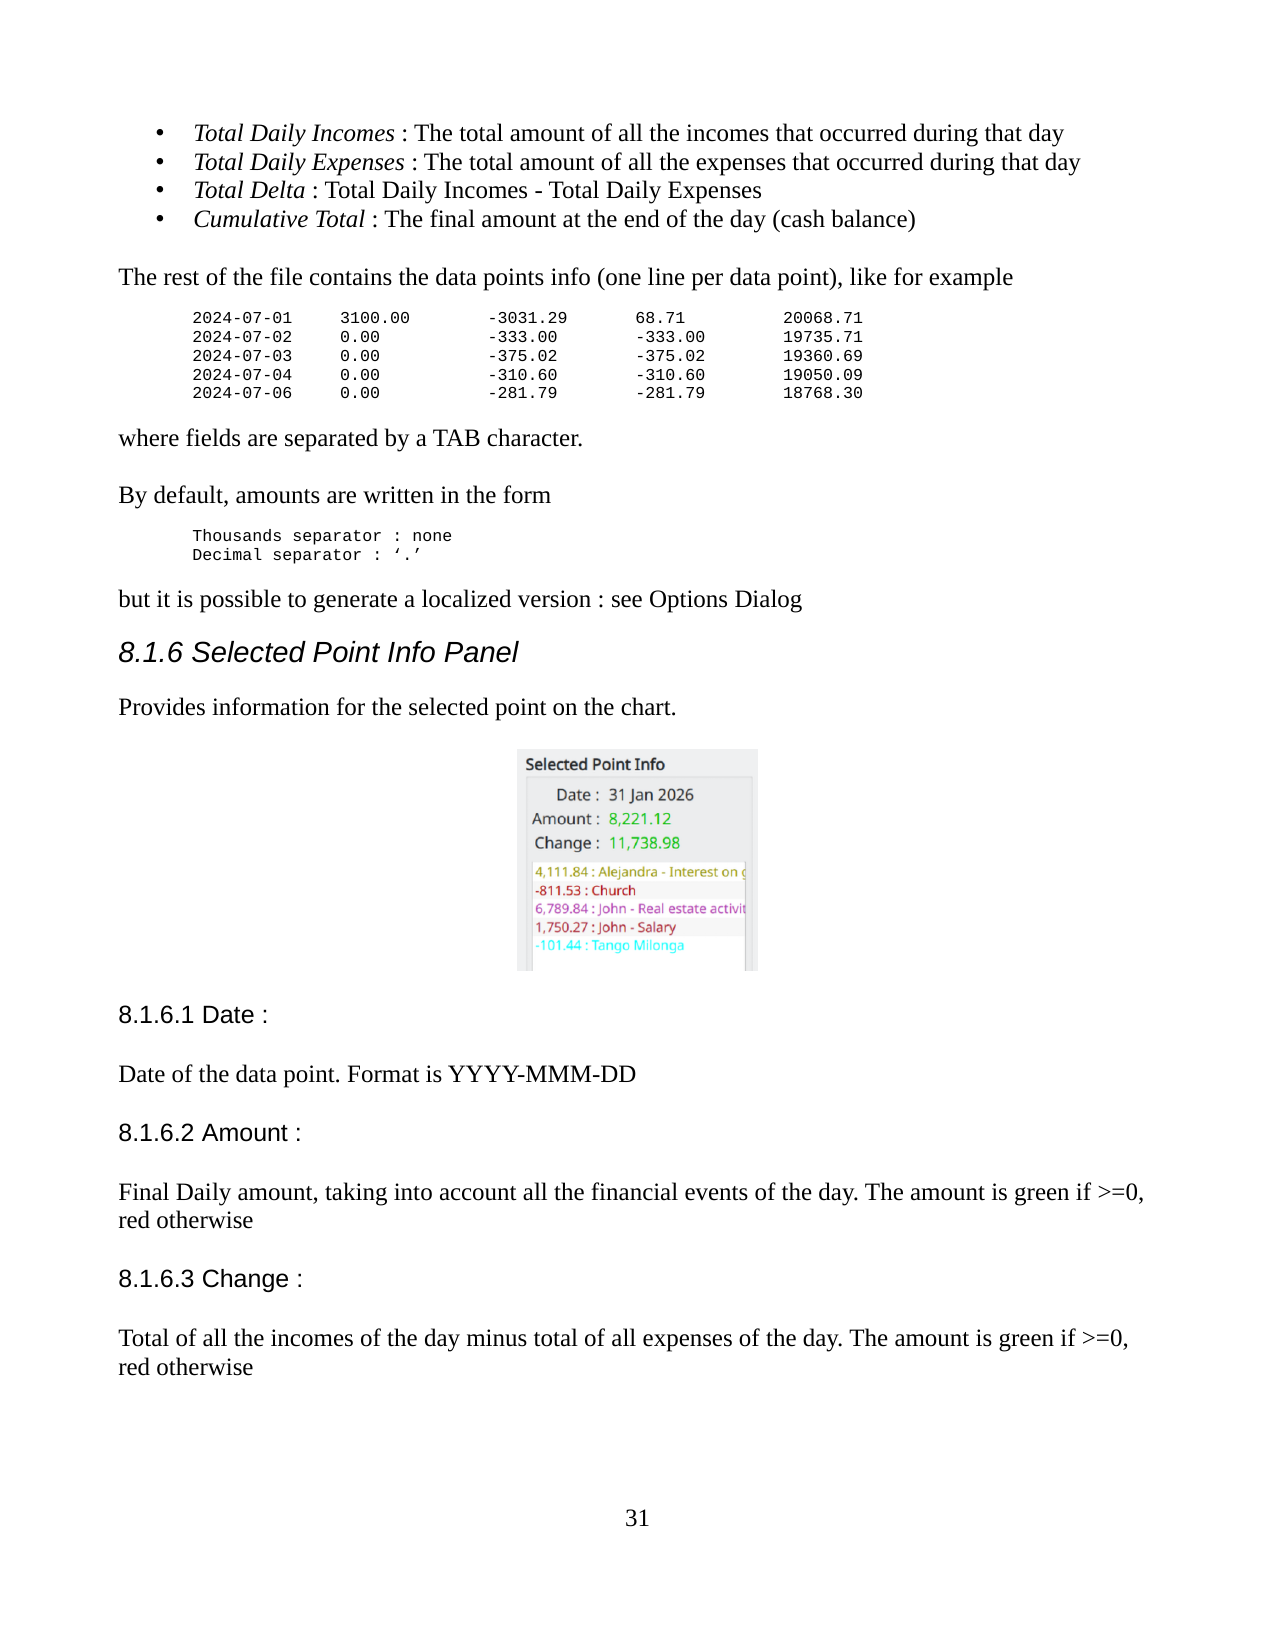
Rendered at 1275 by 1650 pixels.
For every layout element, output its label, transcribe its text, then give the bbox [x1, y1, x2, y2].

text The rest of the file contains the data points info (one line per data point), like for example [118, 262, 1157, 291]
text 2024-07-01 3100.00 -3031.29 68.71 20068.71 [192, 309, 1157, 328]
list Total Daily Expenses : The total amount of all the expenses that occurred during that day [156, 147, 1157, 176]
text 2024-07-06 0.00 -281.79 -281.79 18768.30 [192, 385, 1157, 404]
subtitle Selected Point Info Panel [118, 636, 1157, 669]
list Total Delta : Total Daily Incomes - Total Daily Expenses [156, 176, 1157, 204]
text but it is possible to generate a localized version : see Options Dialog [118, 584, 1157, 613]
text Total of all the incomes of the day minus total of all expenses of the day. The amount is green if >=0, red otherwise [118, 1323, 1157, 1380]
text 2024-07-03 0.00 -375.02 -375.02 19360.69 [192, 347, 1157, 366]
subtitle Amount : [118, 1118, 1157, 1147]
picture [517, 749, 758, 971]
subtitle Change : [118, 1264, 1157, 1293]
subtitle Date : [118, 779, 1157, 1029]
text Date of the data point. Format is YYYY-MMM-DD [118, 1059, 1157, 1088]
text where fields are separated by a TAB character. [118, 423, 1157, 451]
text Provides information for the selected point on the chart. [118, 692, 1157, 720]
text By default, amounts are written in the form [118, 480, 1157, 509]
list Cumulative Total : The final amount at the end of the day (cash balance) [156, 204, 1157, 233]
text Thousands separator : none [192, 528, 1157, 547]
list Total Daily Incomes : The total amount of all the incomes that occurred during that day [156, 118, 1157, 147]
text 2024-07-04 0.00 -310.60 -310.60 19050.09 [192, 366, 1157, 385]
text Decimal separator : ‘.’ [192, 547, 1157, 565]
text 2024-07-02 0.00 -333.00 -333.00 19735.71 [192, 328, 1157, 347]
text Final Daily amount, taking into account all the financial events of the day. The amount is green if >=0, red otherwise [118, 1177, 1157, 1234]
